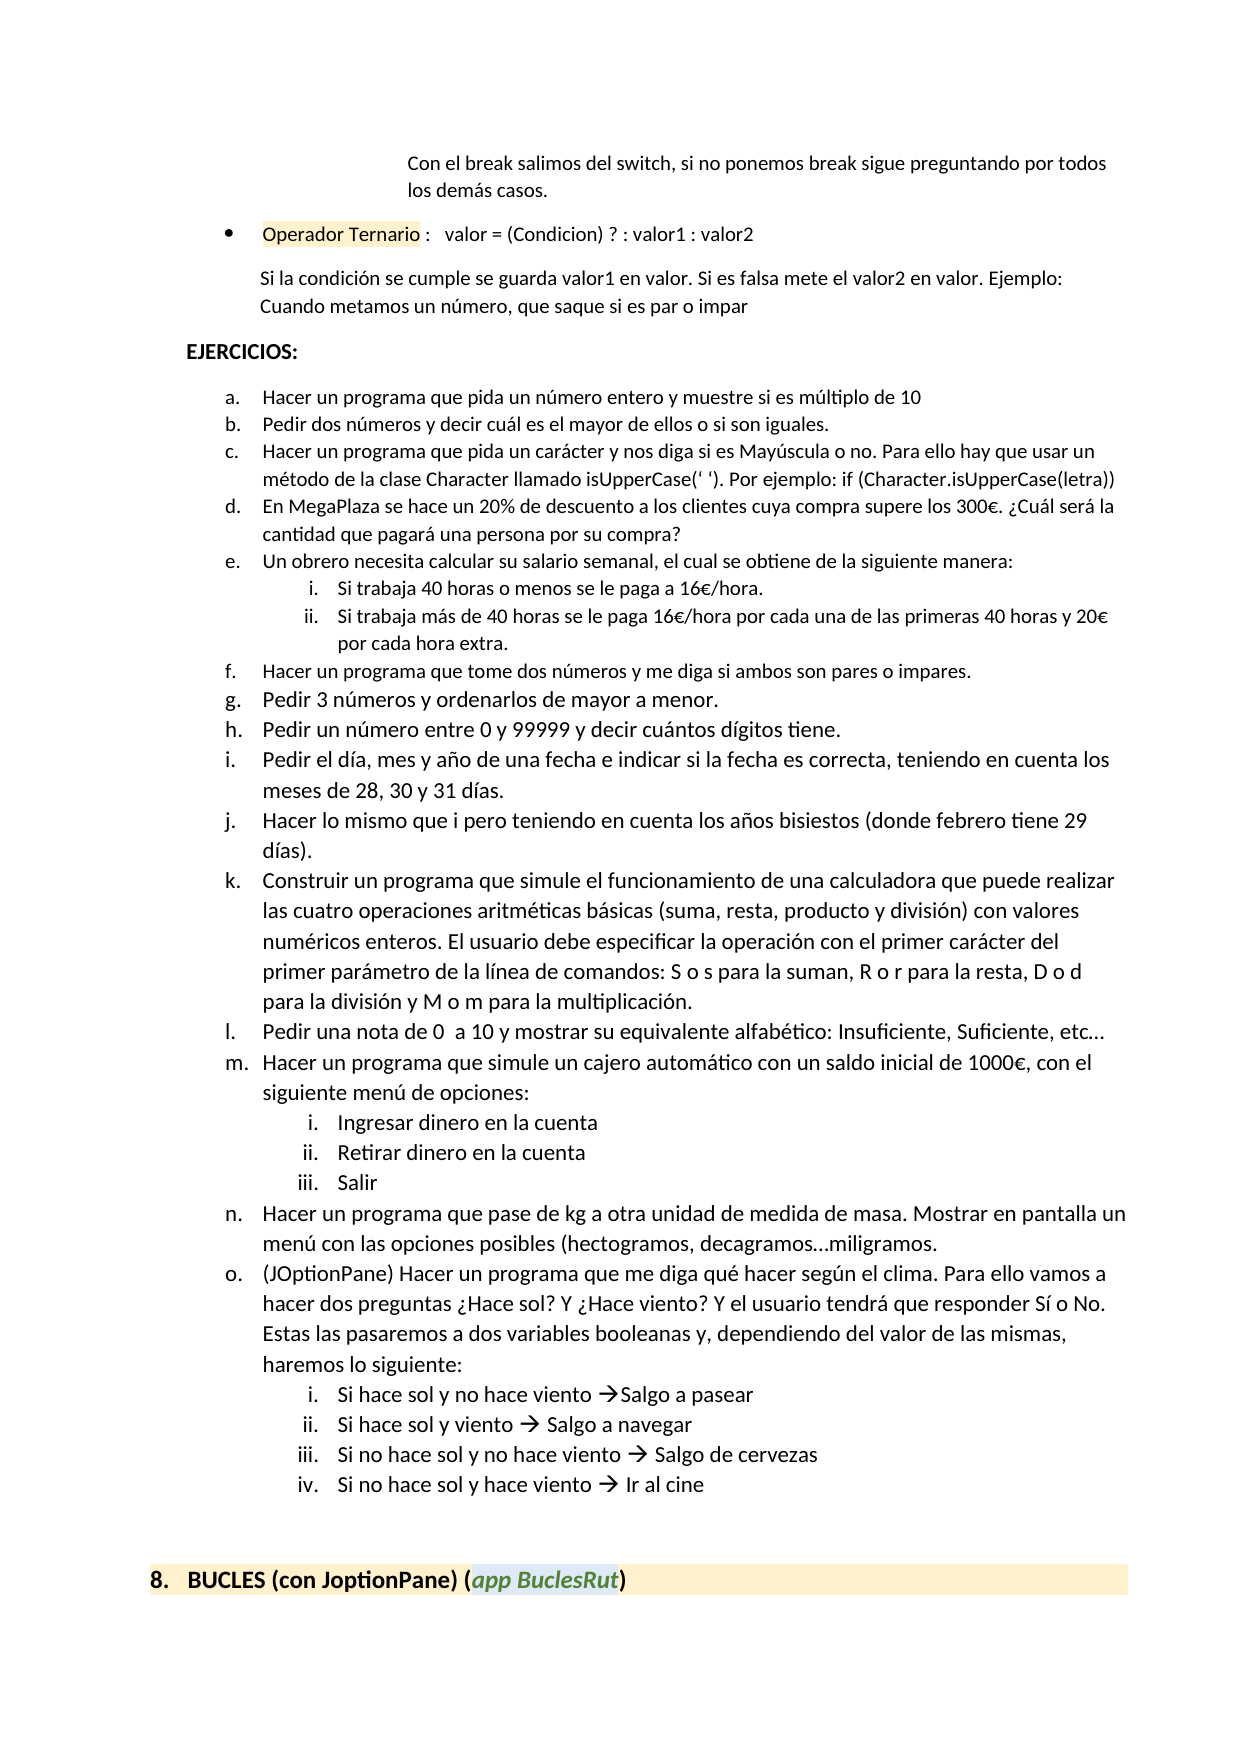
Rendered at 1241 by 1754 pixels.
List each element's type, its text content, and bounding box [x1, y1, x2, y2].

list Hacer un programa que tome dos números y me diga si ambos son pares o impares. [225, 658, 1128, 683]
list En MegaPlaza se hace un 20% de descuento a los clientes cuya compra supere los 300€. ¿Cuál será la cantidad que pagará una persona por su compra? [225, 493, 1128, 546]
list Hacer lo mismo que i pero teniendo en cuenta los años bisiestos (donde febrero tiene 29 días). [225, 806, 1128, 864]
list Un obrero necesita calcular su salario semanal, el cual se obtiene de la siguiente manera: [225, 548, 1128, 574]
list Pedir un número entre 0 y 99999 y decir cuántos dígitos tiene. [225, 715, 1128, 743]
list Retirar dinero en la cuenta [319, 1138, 1128, 1166]
list Pedir una nota de 0 a 10 y mostrar su equivalente alfabético: Insuficiente, Suficiente, etc… [225, 1017, 1128, 1046]
text EJERCICIOS: [186, 337, 1128, 365]
list Hacer un programa que pida un carácter y nos diga si es Mayúscula o no. Para ello hay que usar un método de la clase Character llamado isUpperCase(‘ ‘). Por ejemplo: if (Character.isUpperCase(letra)) [225, 439, 1128, 491]
list Si trabaja 40 horas o menos se le paga a 16€/hora. [319, 576, 1128, 601]
text Con el break salimos del switch, si no ponemos break sigue preguntando por todos los demás casos. [407, 150, 1128, 203]
list Operador Ternario : valor = (Condicion) ? : valor1 : valor2 [225, 221, 1128, 247]
list Pedir 3 números y ordenarlos de mayor a menor. [225, 685, 1128, 713]
list Construir un programa que simule el funcionamiento de una calculadora que puede realizar las cuatro operaciones aritméticas básicas (suma, resta, producto y división) con valores numéricos enteros. El usuario debe especificar la operación con el primer carácter del primer parámetro de la línea de comandos: S o s para la suman, R o r para la resta, D o d para la división y M o m para la multiplicación. [225, 866, 1128, 1015]
list Hacer un programa que pida un número entero y muestre si es múltiplo de 10 [225, 384, 1128, 409]
list BUCLES (con JoptionPane) (app BuclesRut) [150, 1564, 1128, 1595]
list Pedir dos números y decir cuál es el mayor de ellos o si son iguales. [225, 411, 1128, 437]
list Ingresar dinero en la cuenta [319, 1108, 1128, 1136]
list Salir [319, 1168, 1128, 1197]
list Si hace sol y viento  Salgo a navegar [319, 1410, 1128, 1438]
list Si hace sol y no hace viento Salgo a pasear [319, 1380, 1128, 1408]
list (JOptionPane) Hacer un programa que me diga qué hacer según el clima. Para ello vamos a hacer dos preguntas ¿Hace sol? Y ¿Hace viento? Y el usuario tendrá que responder Sí o No. Estas las pasaremos a dos variables booleanas y, dependiendo del valor de las mismas, haremos lo siguiente: [225, 1259, 1128, 1378]
list Si no hace sol y no hace viento  Salgo de cervezas [319, 1440, 1128, 1468]
list Si trabaja más de 40 horas se le paga 16€/hora por cada una de las primeras 40 horas y 20€ por cada hora extra. [319, 603, 1128, 656]
list Pedir el día, mes y año de una fecha e indicar si la fecha es correcta, teniendo en cuenta los meses de 28, 30 y 31 días. [225, 746, 1128, 804]
list Hacer un programa que simule un cajero automático con un saldo inicial de 1000€, con el siguiente menú de opciones: [225, 1048, 1128, 1106]
list Si no hace sol y hace viento  Ir al cine [319, 1471, 1128, 1499]
text Si la condición se cumple se guarda valor1 en valor. Si es falsa mete el valor2 en valor. Ejemplo: Cuando metamos un número, que saque si es par o impar [260, 266, 1128, 318]
list Hacer un programa que pase de kg a otra unidad de medida de masa. Mostrar en pantalla un menú con las opciones posibles (hectogramos, decagramos…miligramos. [225, 1199, 1128, 1257]
